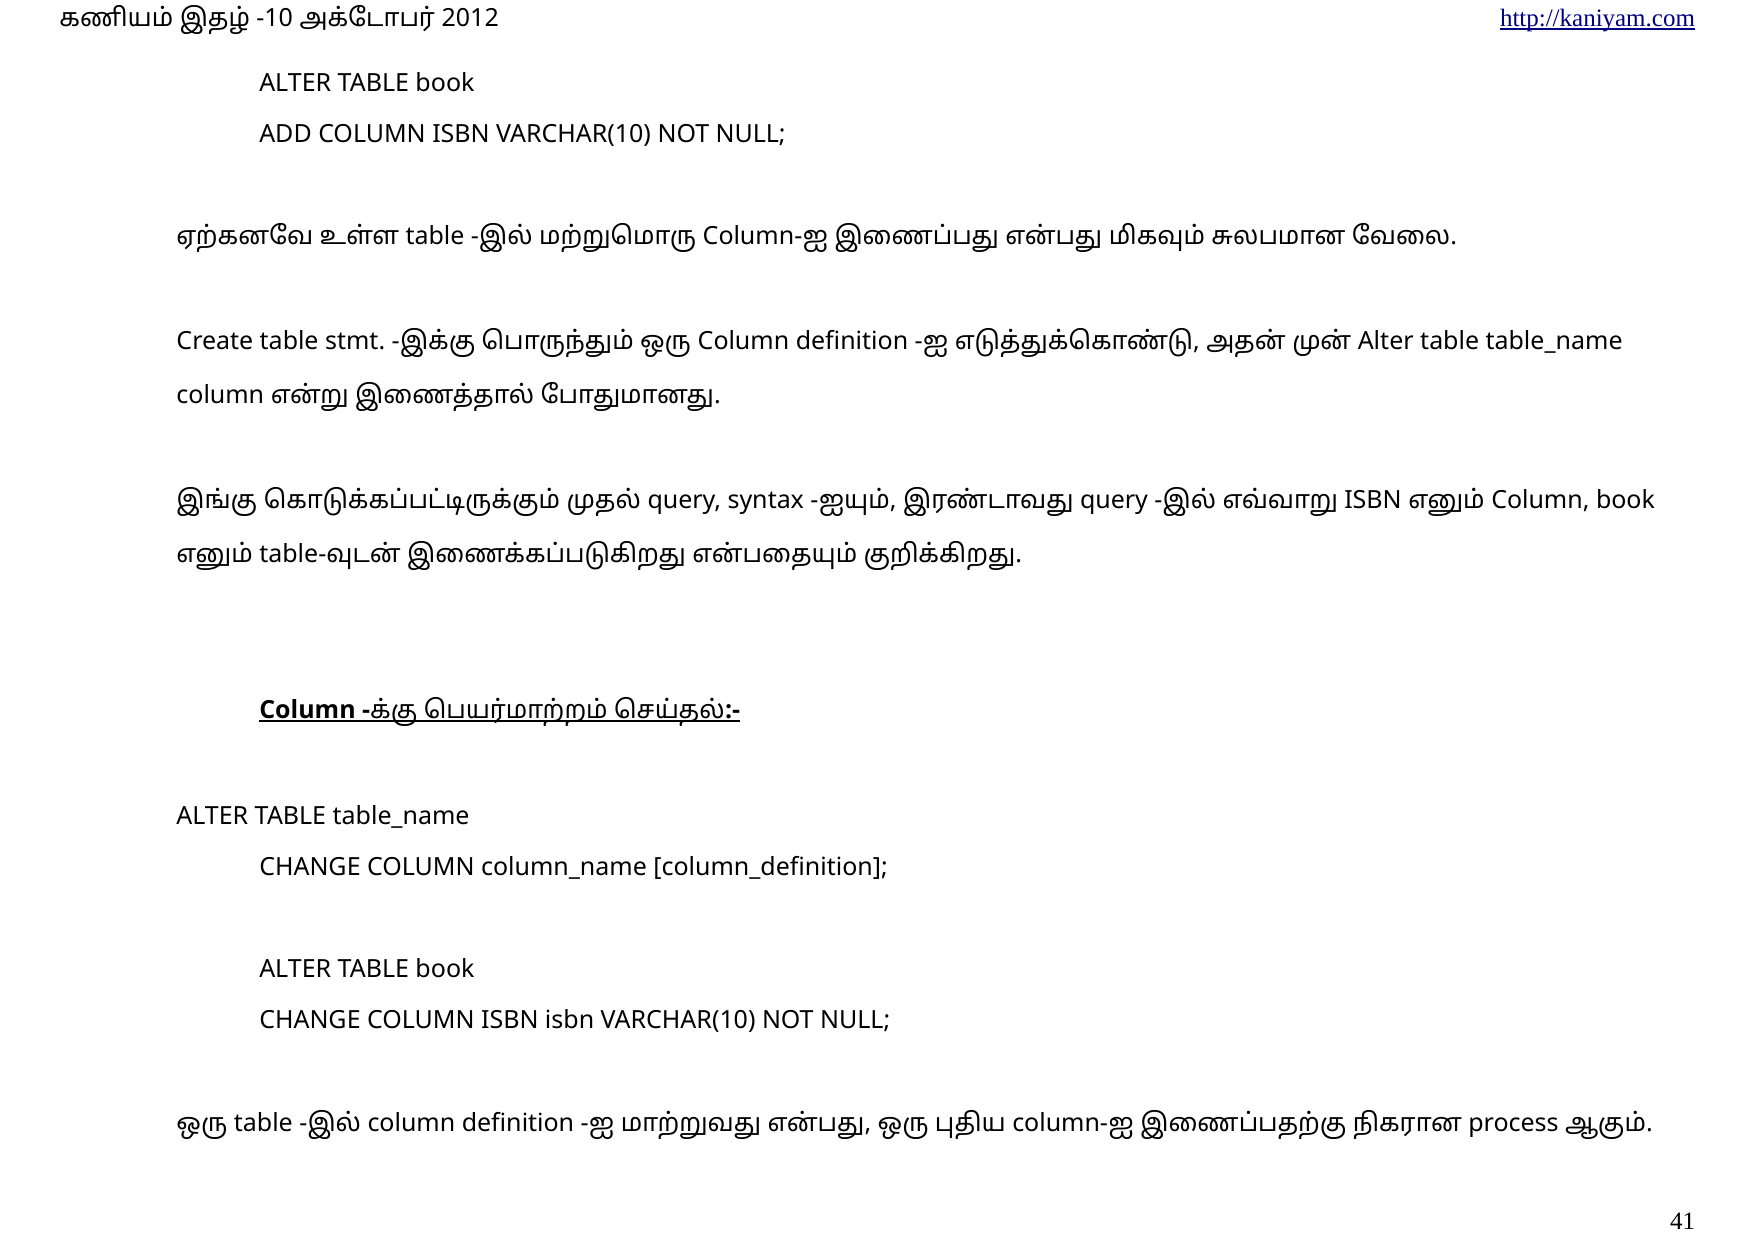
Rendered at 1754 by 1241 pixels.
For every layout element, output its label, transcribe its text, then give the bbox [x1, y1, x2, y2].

text CHANGE COLUMN column_name [column_definition]; [176, 849, 1695, 883]
text ALTER TABLE book [176, 951, 1695, 985]
text Column -க்கு பெயர்மாற்றம் செய்தல்:- [176, 691, 1695, 728]
text ADD COLUMN ISBN VARCHAR(10) NOT NULL; ஏற்கனவே உள்ள table -இல் மற்றுமொரு Column-ஐ இணைப்பது என்பது மிகவும் சுலபமான வேலை. Create table stmt. -இக்கு பொருந்தும் ஒரு Column definition -ஐ எடுத்துக்கொண்டு, அதன் முன் Alter table table_name column என்று இணைத்தால் போதுமானது. இங்கு கொடுக்கப்பட்டிருக்கும் முதல் query, syntax -ஐயும், இரண்டாவது query -இல் எவ்வாறு ISBN எனும் Column, book எனும் table-வுடன் இணைக்கப்படுகிறது என்பதையும் குறிக்கிறது. [176, 115, 1695, 674]
text CHANGE COLUMN ISBN isbn VARCHAR(10) NOT NULL; [176, 1002, 1695, 1036]
text ALTER TABLE table_name [176, 747, 1695, 832]
text ஒரு table -இல் column definition -ஐ மாற்றுவது என்பது, ஒரு புதிய column-ஐ இணைப்பதற்கு நிகரான process ஆகும். [176, 1053, 1695, 1141]
text ALTER TABLE book [176, 64, 1695, 98]
